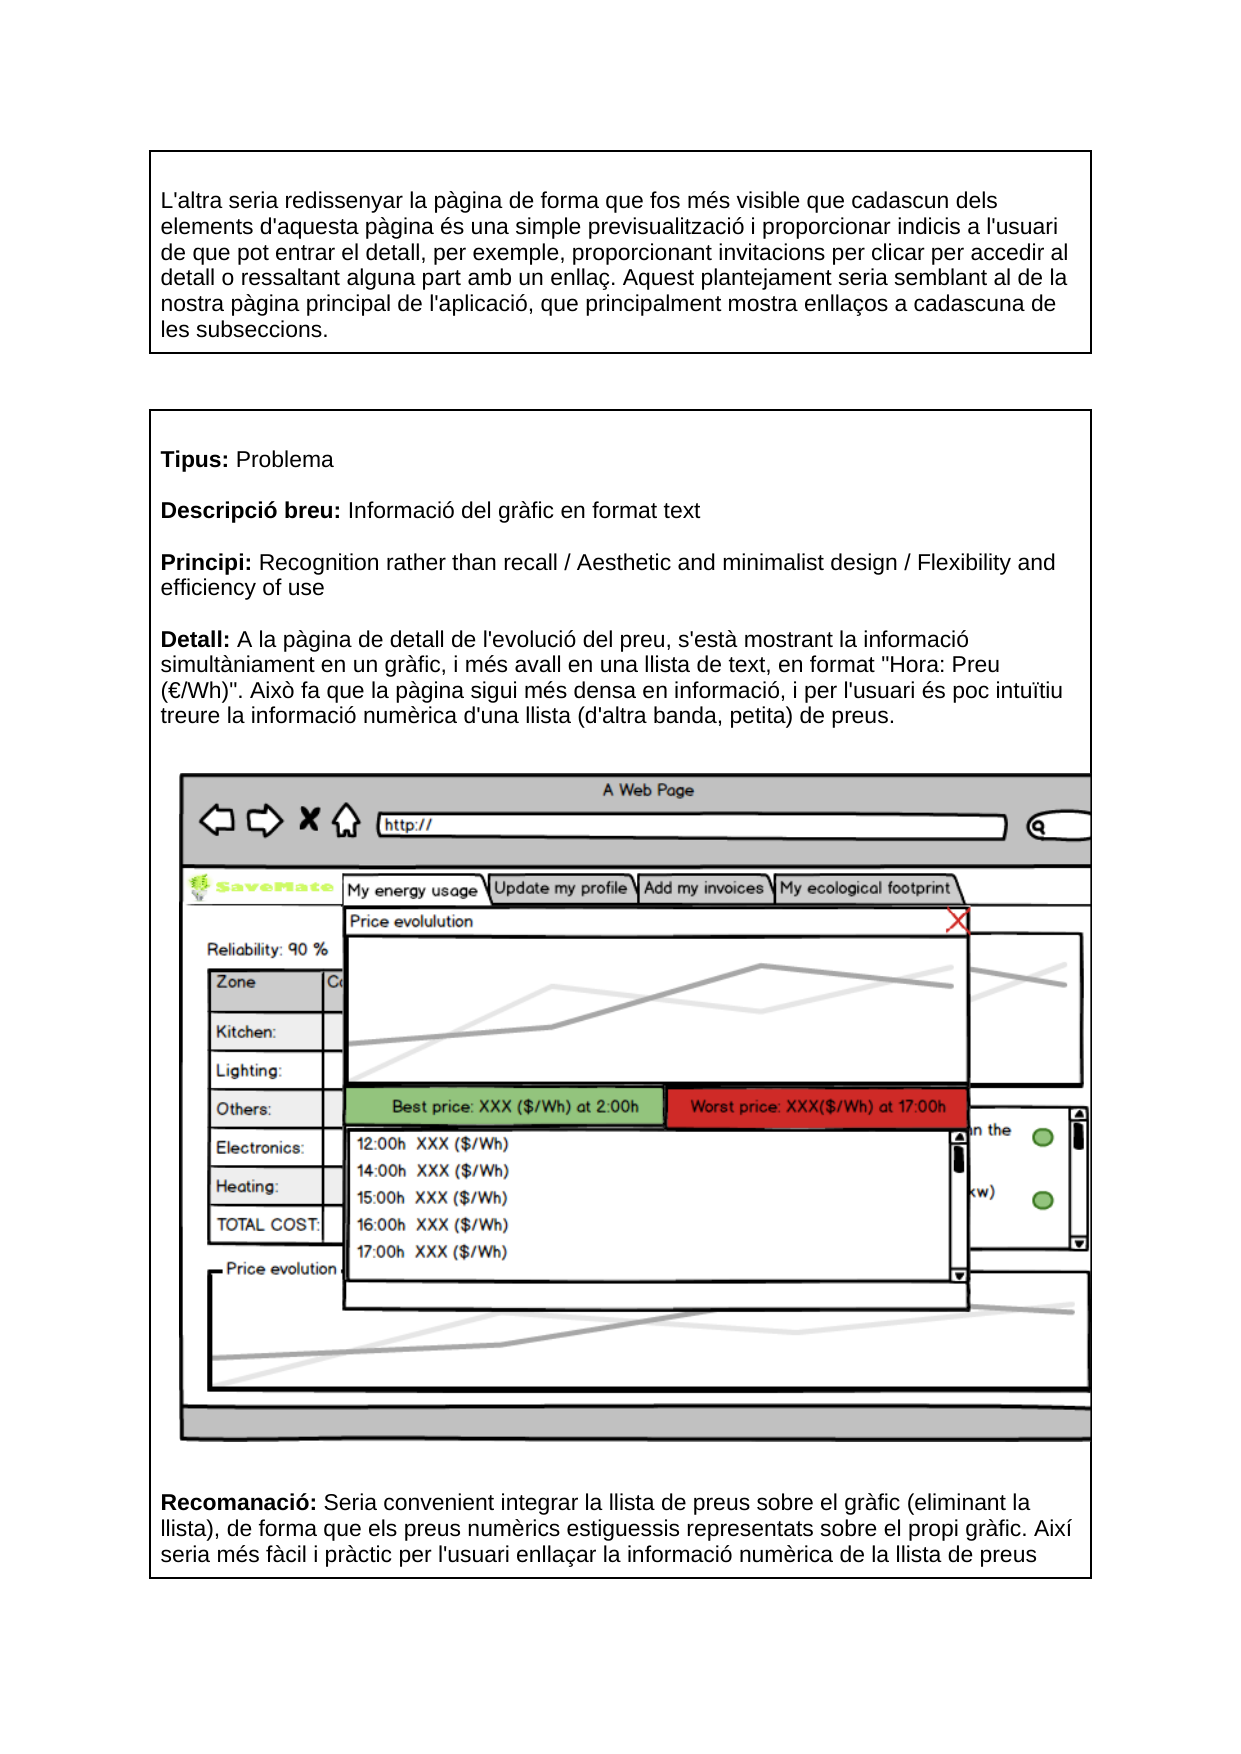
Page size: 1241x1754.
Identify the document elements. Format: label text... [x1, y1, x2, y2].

table_header L'altra seria redissenyar la pàgina de forma que fos més visible que cadascun dels elements d'aquesta pàgina és una simple previsualització i proporcionar indicis a l'usuari de que pot entrar el detall, per exemple, proporcionant invitacions per clicar per accedir al detall o ressaltant alguna part amb un enllaç. Aquest plantejament seria semblant al de la nostra pàgina principal de l'aplicació, que principalment mostra enllaços a cadascuna de les subseccions. [151, 152, 1090, 352]
picture [179, 773, 1091, 1442]
table_header Tipus: Problema Descripció breu: Informació del gràfic en format text Principi: Recognition rather than recall / Aesthetic and minimalist design / Flexibility and efficiency of use Detall: A la pàgina de detall de l'evolució del preu, s'està mostrant la informació simultàniament en un gràfic, i més avall en una llista de text, en format "Hora: Preu (€/Wh)". Això fa que la pàgina sigui més densa en informació, i per l'usuari és poc intuïtiu treure la informació numèrica d'una llista (d'altra banda, petita) de preus. Recomanació: Seria convenient integrar la llista de preus sobre el gràfic (eliminant la llista), de forma que els preus numèrics estiguessis representats sobre el propi gràfic. Així seria més fàcil i pràctic per l'usuari enllaçar la informació numèrica de la llista de preus [151, 411, 1090, 1577]
